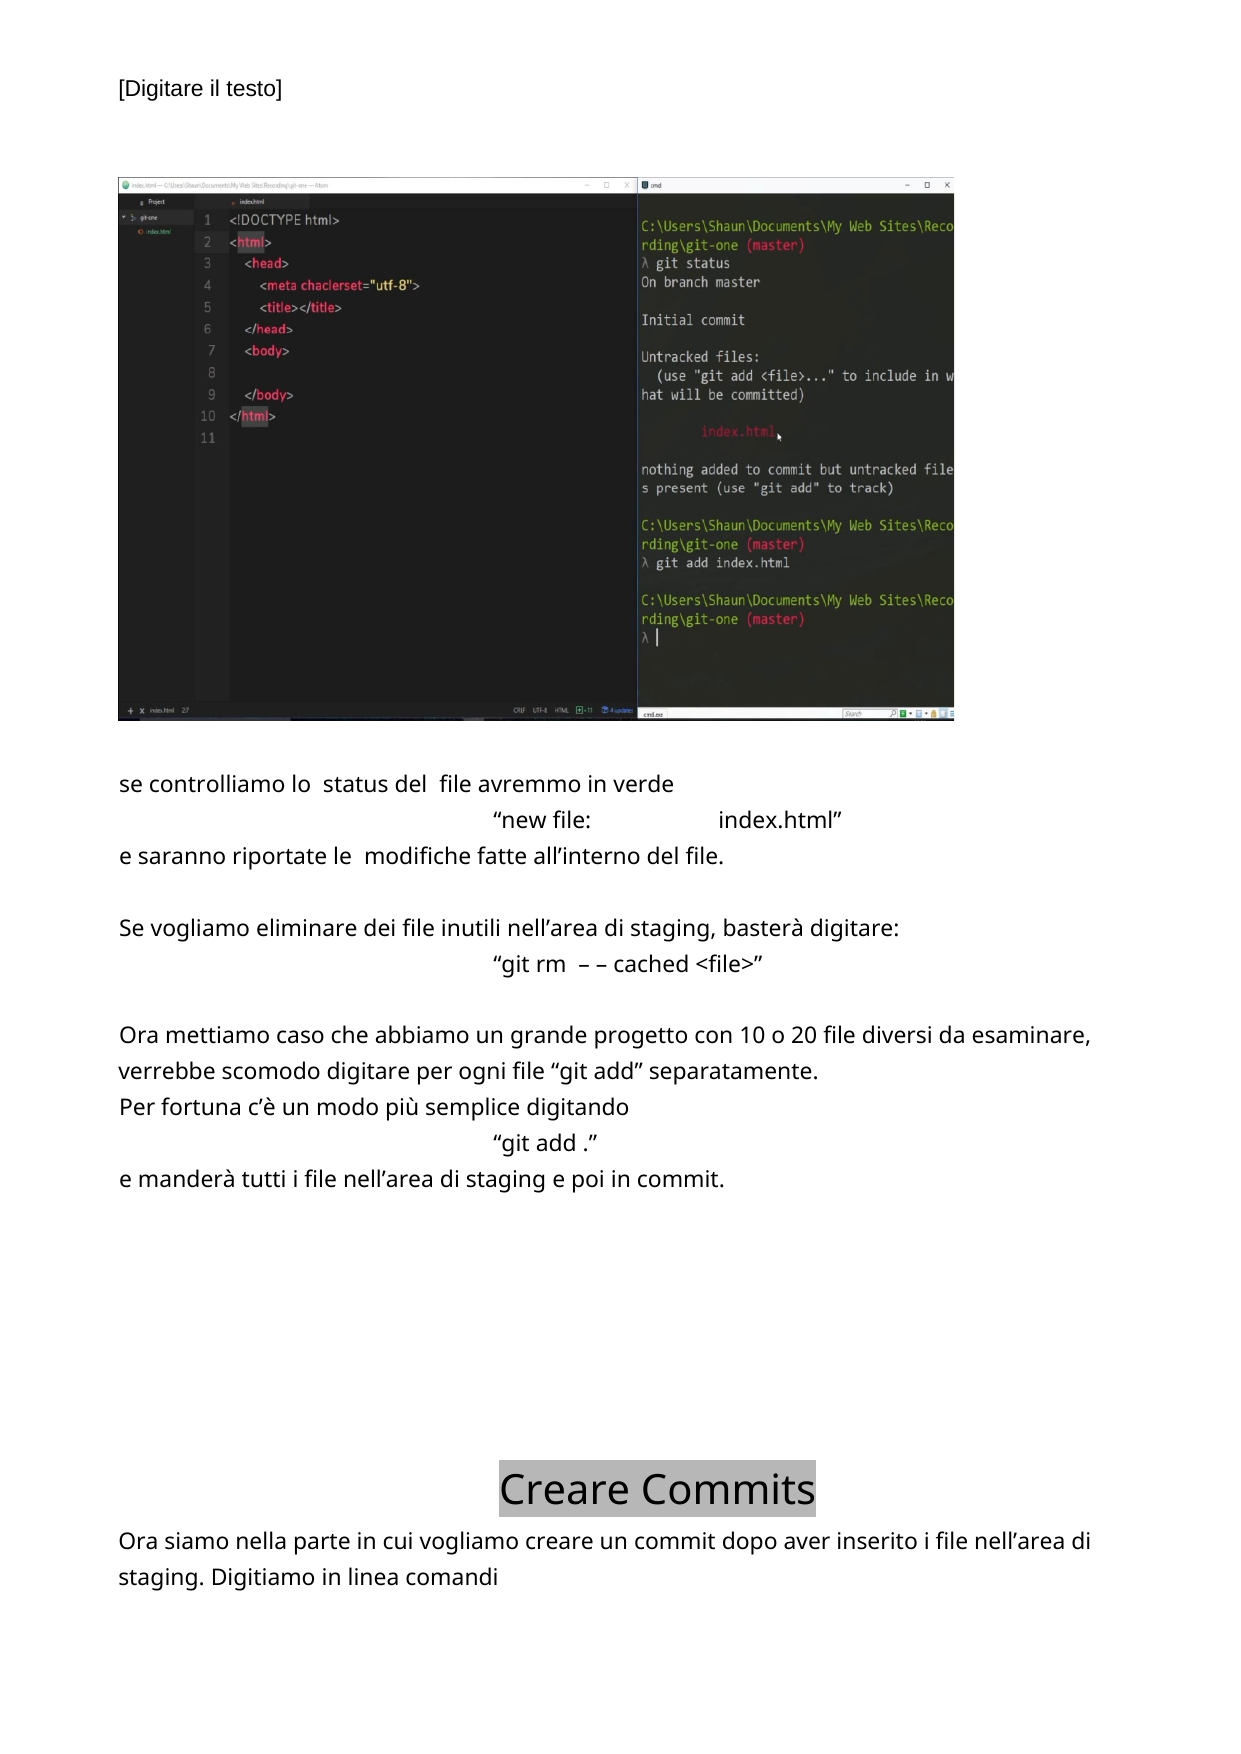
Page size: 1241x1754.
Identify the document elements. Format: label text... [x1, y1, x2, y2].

text Se vogliamo eliminare dei file inutili nell’area di staging, basterà digitare: [118, 912, 1124, 943]
text “new file: index.html” [118, 804, 1124, 835]
text “git rm – – cached <file>” [118, 947, 1124, 979]
text Ora mettiamo caso che abbiamo un grande progetto con 10 o 20 file diversi da esaminare, verrebbe scomodo digitare per ogni file “git add” separatamente. [118, 1019, 1124, 1087]
text Per fortuna c’è un modo più semplice digitando [118, 1091, 1124, 1122]
text e manderà tutti i file nell’area di staging e poi in commit. [118, 1163, 1124, 1194]
text se controlliamo lo status del file avremmo in verde [118, 768, 1124, 799]
text e saranno riportate le modifiche fatte all’interno del file. [118, 840, 1124, 871]
text Creare Commits [118, 1460, 1124, 1517]
text “git add .” [118, 1127, 1124, 1158]
picture [118, 177, 955, 721]
text Ora siamo nella parte in cui vogliamo creare un commit dopo aver inserito i file nell’area di staging. Digitiamo in linea comandi [118, 1525, 1124, 1592]
